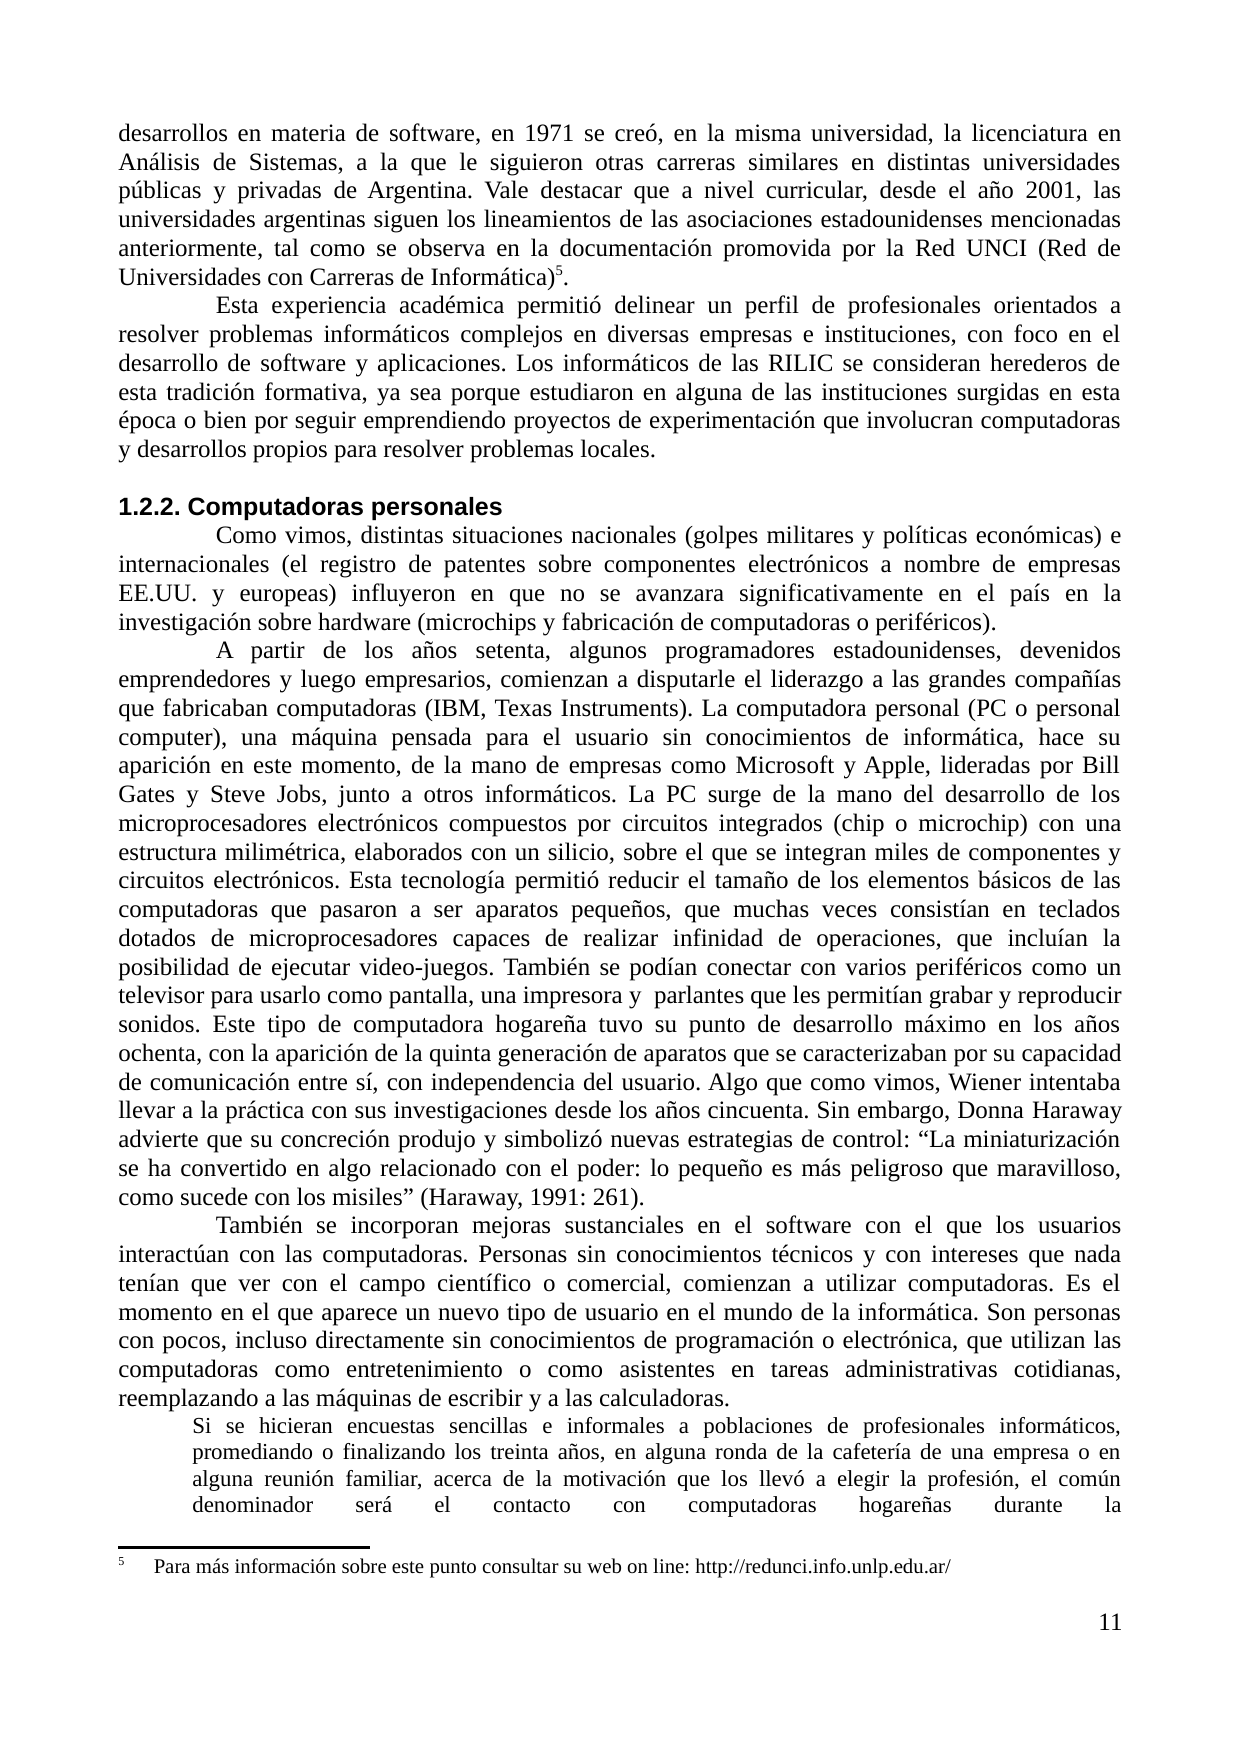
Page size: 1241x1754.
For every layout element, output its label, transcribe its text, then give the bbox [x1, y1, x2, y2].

text Esta experiencia académica permitió delinear un perfil de profesionales orientados a resolver problemas informáticos complejos en diversas empresas e instituciones, con foco en el desarrollo de software y aplicaciones. Los informáticos de las RILIC se consideran herederos de esta tradición formativa, ya sea porque estudiaron en alguna de las instituciones surgidas en esta época o bien por seguir emprendiendo proyectos de experimentación que involucran computadoras y desarrollos propios para resolver problemas locales. [118, 291, 1122, 463]
text Como vimos, distintas situaciones nacionales (golpes militares y políticas económicas) e internacionales (el registro de patentes sobre componentes electrónicos a nombre de empresas EE.UU. y europeas) influyeron en que no se avanzara significativamente en el país en la investigación sobre hardware (microchips y fabricación de computadoras o periféricos). [118, 521, 1122, 636]
text A partir de los años setenta, algunos programadores estadounidenses, devenidos emprendedores y luego empresarios, comienzan a disputarle el liderazgo a las grandes compañías que fabricaban computadoras (IBM, Texas Instruments). La computadora personal (PC o personal computer), una máquina pensada para el usuario sin conocimientos de informática, hace su aparición en este momento, de la mano de empresas como Microsoft y Apple, lideradas por Bill Gates y Steve Jobs, junto a otros informáticos. La PC surge de la mano del desarrollo de los microprocesadores electrónicos compuestos por circuitos integrados (chip o microchip) con una estructura milimétrica, elaborados con un silicio, sobre el que se integran miles de componentes y circuitos electrónicos. Esta tecnología permitió reducir el tamaño de los elementos básicos de las computadoras que pasaron a ser aparatos pequeños, que muchas veces consistían en teclados dotados de microprocesadores capaces de realizar infinidad de operaciones, que incluían la posibilidad de ejecutar video-juegos. También se podían conectar con varios periféricos como un televisor para usarlo como pantalla, una impresora y parlantes que les permitían grabar y reproducir sonidos. Este tipo de computadora hogareña tuvo su punto de desarrollo máximo en los años ochenta, con la aparición de la quinta generación de aparatos que se caracterizaban por su capacidad de comunicación entre sí, con independencia del usuario. Algo que como vimos, Wiener intentaba llevar a la práctica con sus investigaciones desde los años cincuenta. Sin embargo, Donna Haraway advierte que su concreción produjo y simbolizó nuevas estrategias de control: “La miniaturización se ha convertido en algo relacionado con el poder: lo pequeño es más peligroso que maravilloso, como sucede con los misiles” (Haraway, 1991: 261). [118, 636, 1122, 1211]
text Si se hicieran encuestas sencillas e informales a poblaciones de profesionales informáticos, promediando o finalizando los treinta años, en alguna ronda de la cafetería de una empresa o en alguna reunión familiar, acerca de la motivación que los llevó a elegir la profesión, el común denominador será el contacto con computadoras hogareñas durante la [192, 1412, 1122, 1517]
text Para más información sobre este punto consultar su web on line: http://redunci.info.unlp.edu.ar/ [118, 1553, 1122, 1578]
text También se incorporan mejoras sustanciales en el software con el que los usuarios interactúan con las computadoras. Personas sin conocimientos técnicos y con intereses que nada tenían que ver con el campo científico o comercial, comienzan a utilizar computadoras. Es el momento en el que aparece un nuevo tipo de usuario en el mundo de la informática. Son personas con pocos, incluso directamente sin conocimientos de programación o electrónica, que utilizan las computadoras como entretenimiento o como asistentes en tareas administrativas cotidianas, reemplazando a las máquinas de escribir y a las calculadoras. [118, 1211, 1122, 1412]
subtitle 1.2.2. Computadoras personales [118, 492, 1122, 521]
text desarrollos en materia de software, en 1971 se creó, en la misma universidad, la licenciatura en Análisis de Sistemas, a la que le siguieron otras carreras similares en distintas universidades públicas y privadas de Argentina. Vale destacar que a nivel curricular, desde el año 2001, las universidades argentinas siguen los lineamientos de las asociaciones estadounidenses mencionadas anteriormente, tal como se observa en la documentación promovida por la Red UNCI (Red de Universidades con Carreras de Informática). [118, 118, 1122, 291]
